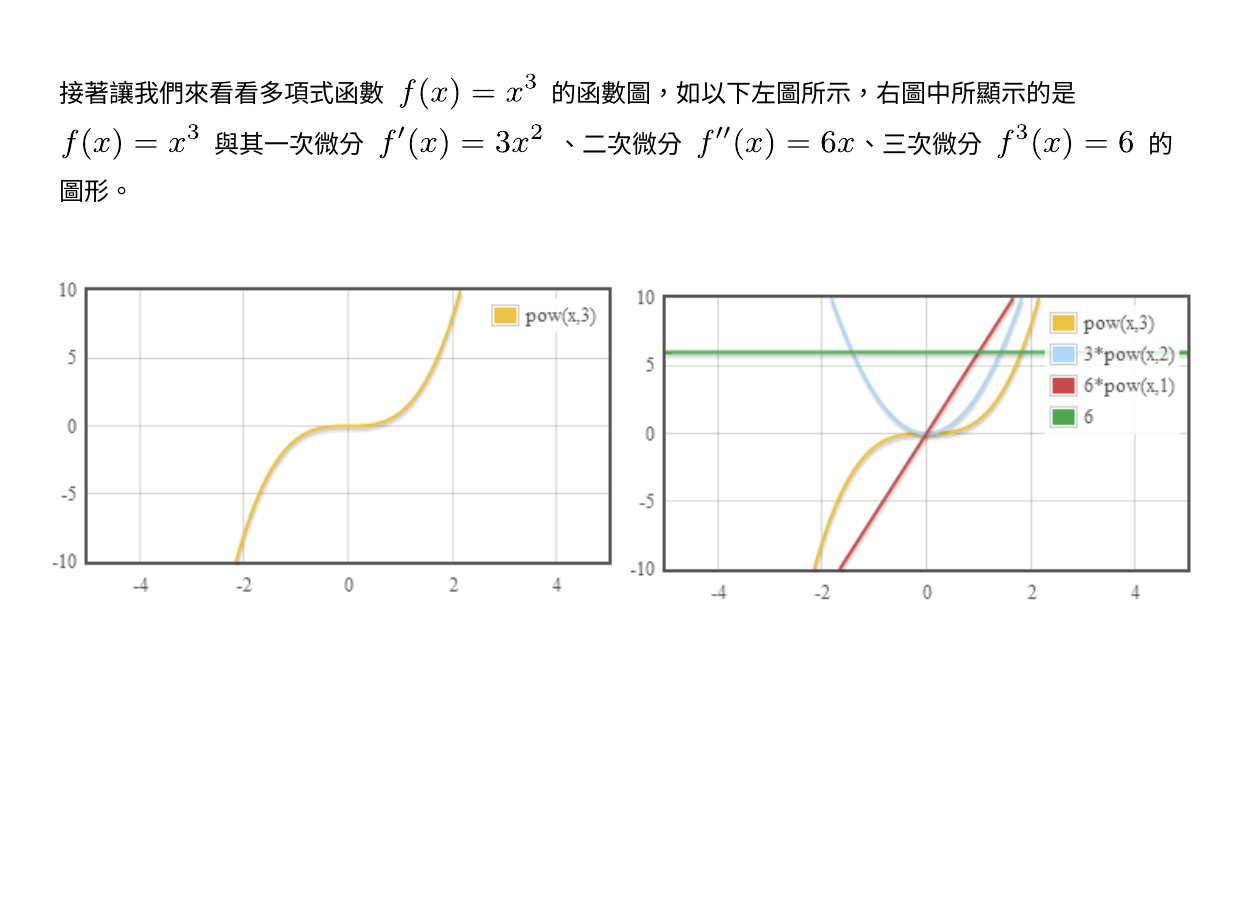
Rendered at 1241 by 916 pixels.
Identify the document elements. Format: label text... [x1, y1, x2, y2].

picture [52, 278, 623, 595]
text 接著讓我們來看看多項式函數 的函數圖，如以下左圖所示，右圖中所顯示的是 與其一次微分 、二次微分 、三次微分 的圖形。 [59, 71, 1181, 208]
picture [630, 284, 1197, 604]
